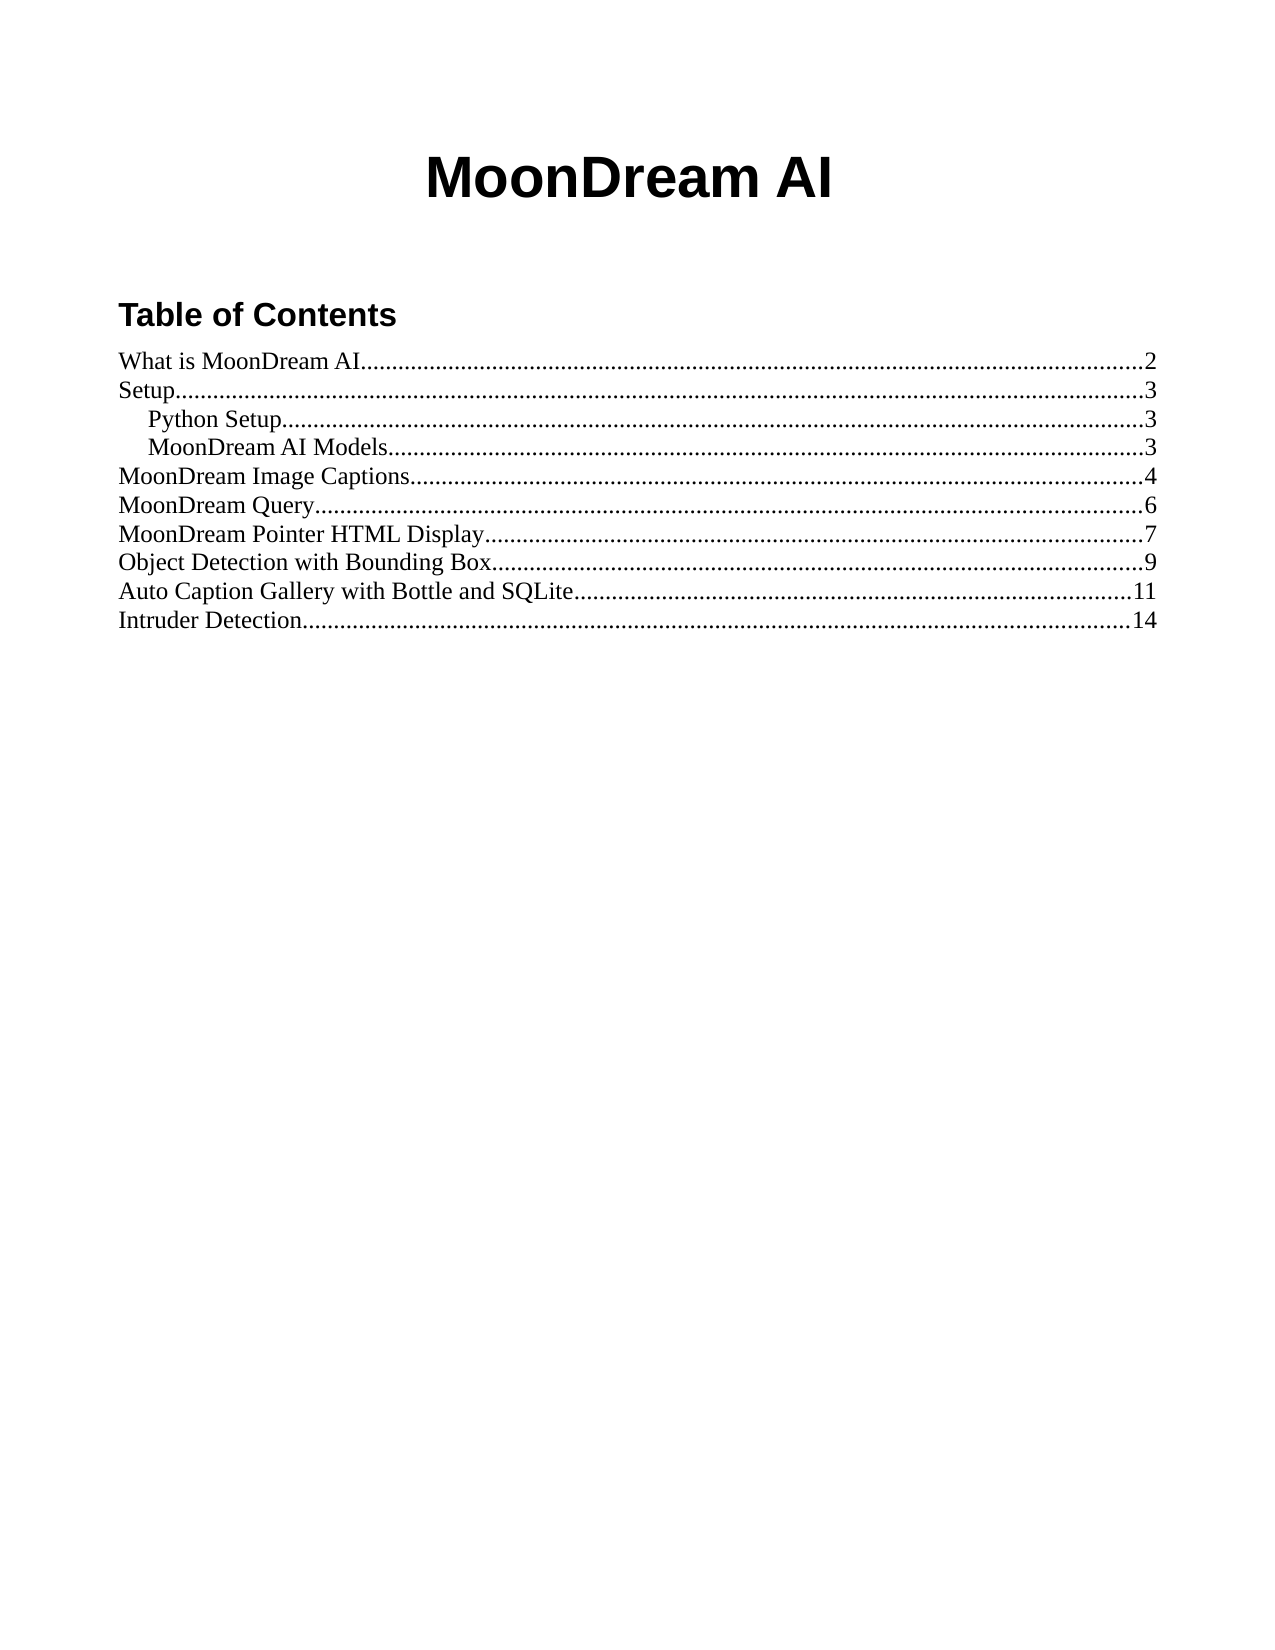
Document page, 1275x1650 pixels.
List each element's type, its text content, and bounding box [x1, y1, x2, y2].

text Object Detection with Bounding Box 9 [118, 547, 1157, 576]
text MoonDream AI Models 3 [148, 432, 1157, 461]
text MoonDream Image Captions 4 [118, 461, 1157, 490]
text Auto Caption Gallery with Bottle and SQLite 11 [118, 576, 1157, 605]
text MoonDream Pointer HTML Display 7 [118, 519, 1157, 547]
text Setup 3 [118, 375, 1157, 404]
text Python Setup 3 [148, 404, 1157, 432]
text Intruder Detection 14 [118, 605, 1157, 634]
subtitle Table of Contents [118, 295, 1157, 334]
text MoonDream Query 6 [118, 490, 1157, 519]
text What is MoonDream AI 2 [118, 346, 1157, 375]
title MoonDream AI [118, 143, 1157, 210]
